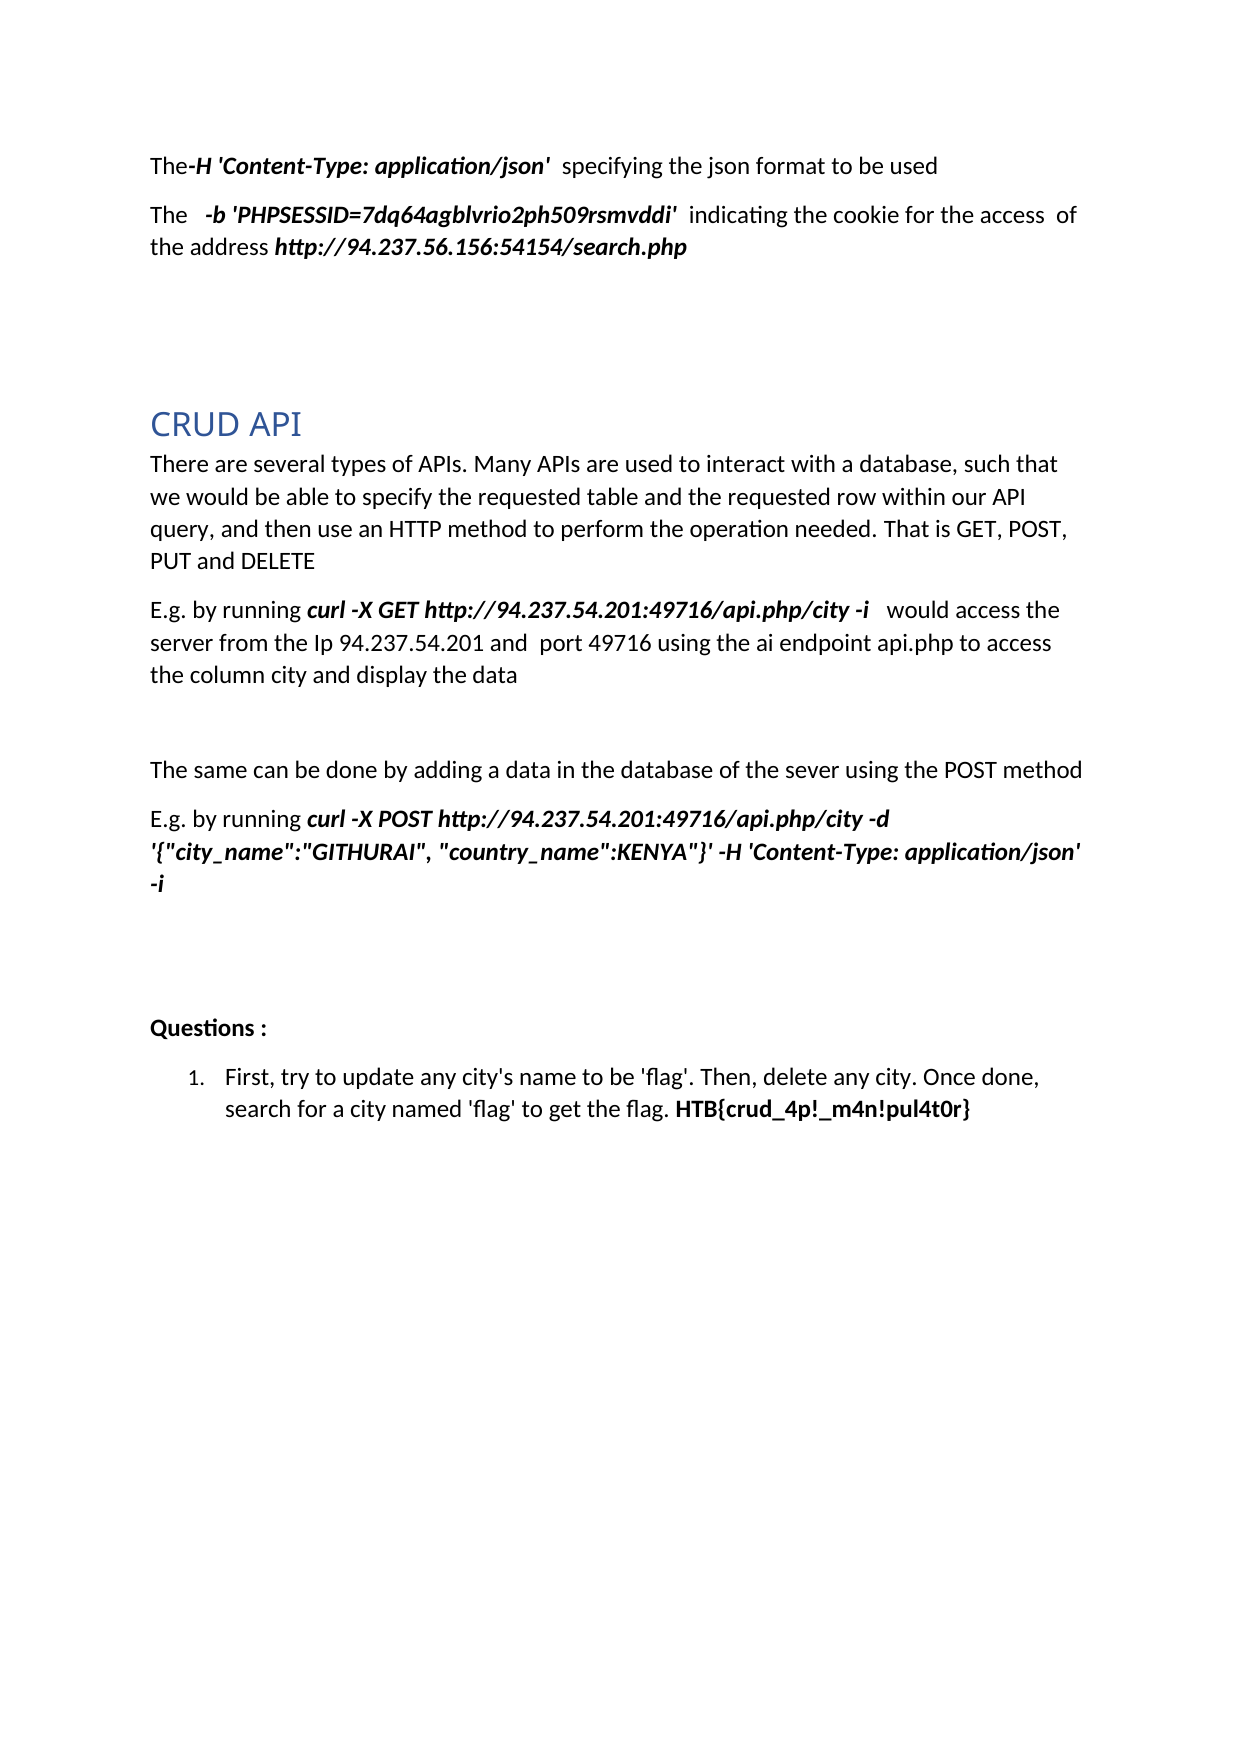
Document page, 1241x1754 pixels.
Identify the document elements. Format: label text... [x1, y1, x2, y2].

text There are several types of APIs. Many APIs are used to interact with a database, such that we would be able to specify the requested table and the requested row within our API query, and then use an HTTP method to perform the operation needed. That is GET, POST, PUT and DELETE [150, 449, 1090, 576]
text Questions : [150, 1012, 1090, 1043]
text E.g. by running curl -X POST http://94.237.54.201:49716/api.php/city -d '{"city_name":"GITHURAI", "country_name":KENYA"}' -H 'Content-Type: application/json' -i [150, 803, 1090, 898]
text The-H 'Content-Type: application/json' specifying the json format to be used [150, 150, 1090, 181]
list First, try to update any city's name to be 'flag'. Then, delete any city. Once done, search for a city named 'flag' to get the flag. HTB{crud_4p!_m4n!pul4t0r} [187, 1061, 1090, 1124]
subtitle CRUD API [150, 401, 1090, 446]
text E.g. by running curl -X GET http://94.237.54.201:49716/api.php/city -i would access the server from the Ip 94.237.54.201 and port 49716 using the ai endpoint api.php to access the column city and display the data [150, 594, 1090, 689]
text The same can be done by adding a data in the database of the sever using the POST method [150, 754, 1090, 785]
text The -b 'PHPSESSID=7dq64agblvrio2ph509rsmvddi' indicating the cookie for the access of the address http://94.237.56.156:54154/search.php [150, 199, 1090, 262]
